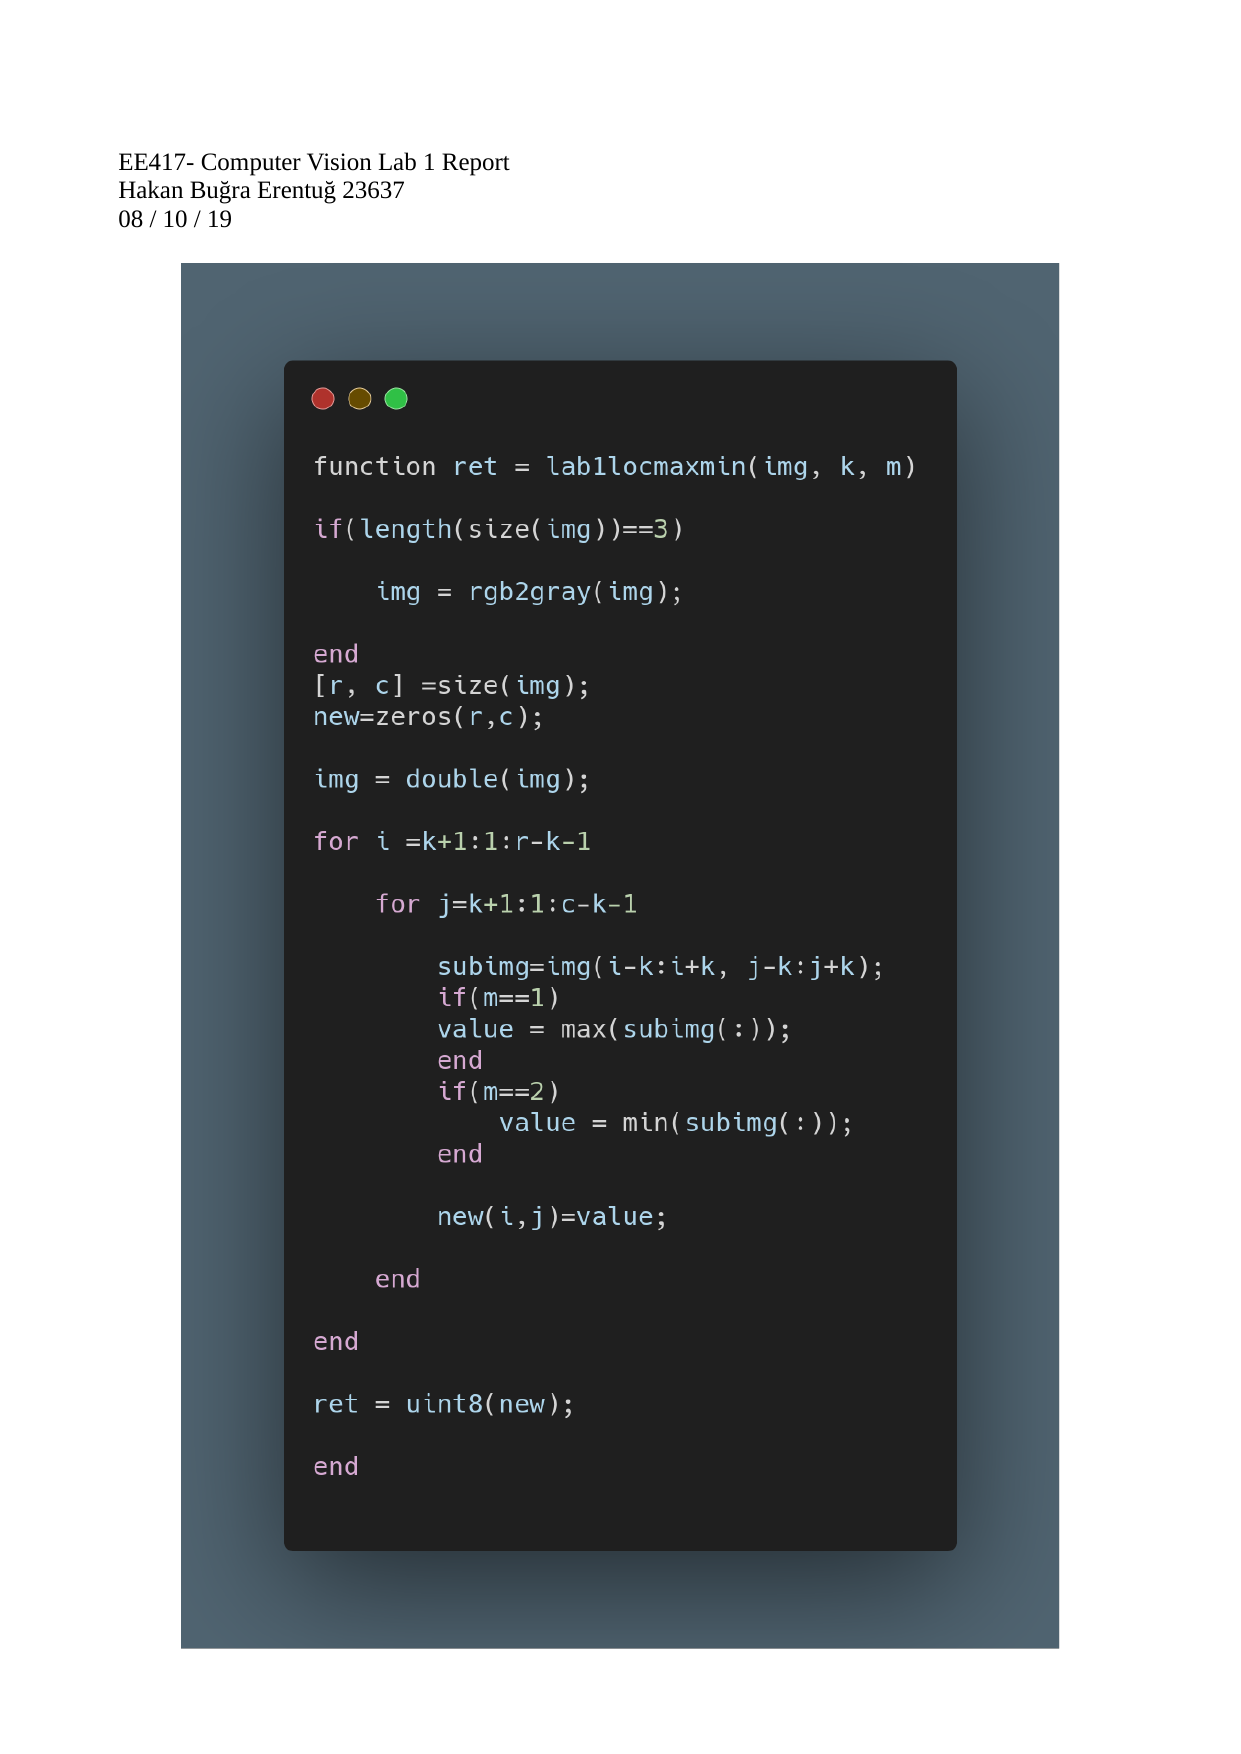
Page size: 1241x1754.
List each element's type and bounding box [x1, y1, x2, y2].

picture [180, 262, 1060, 1649]
